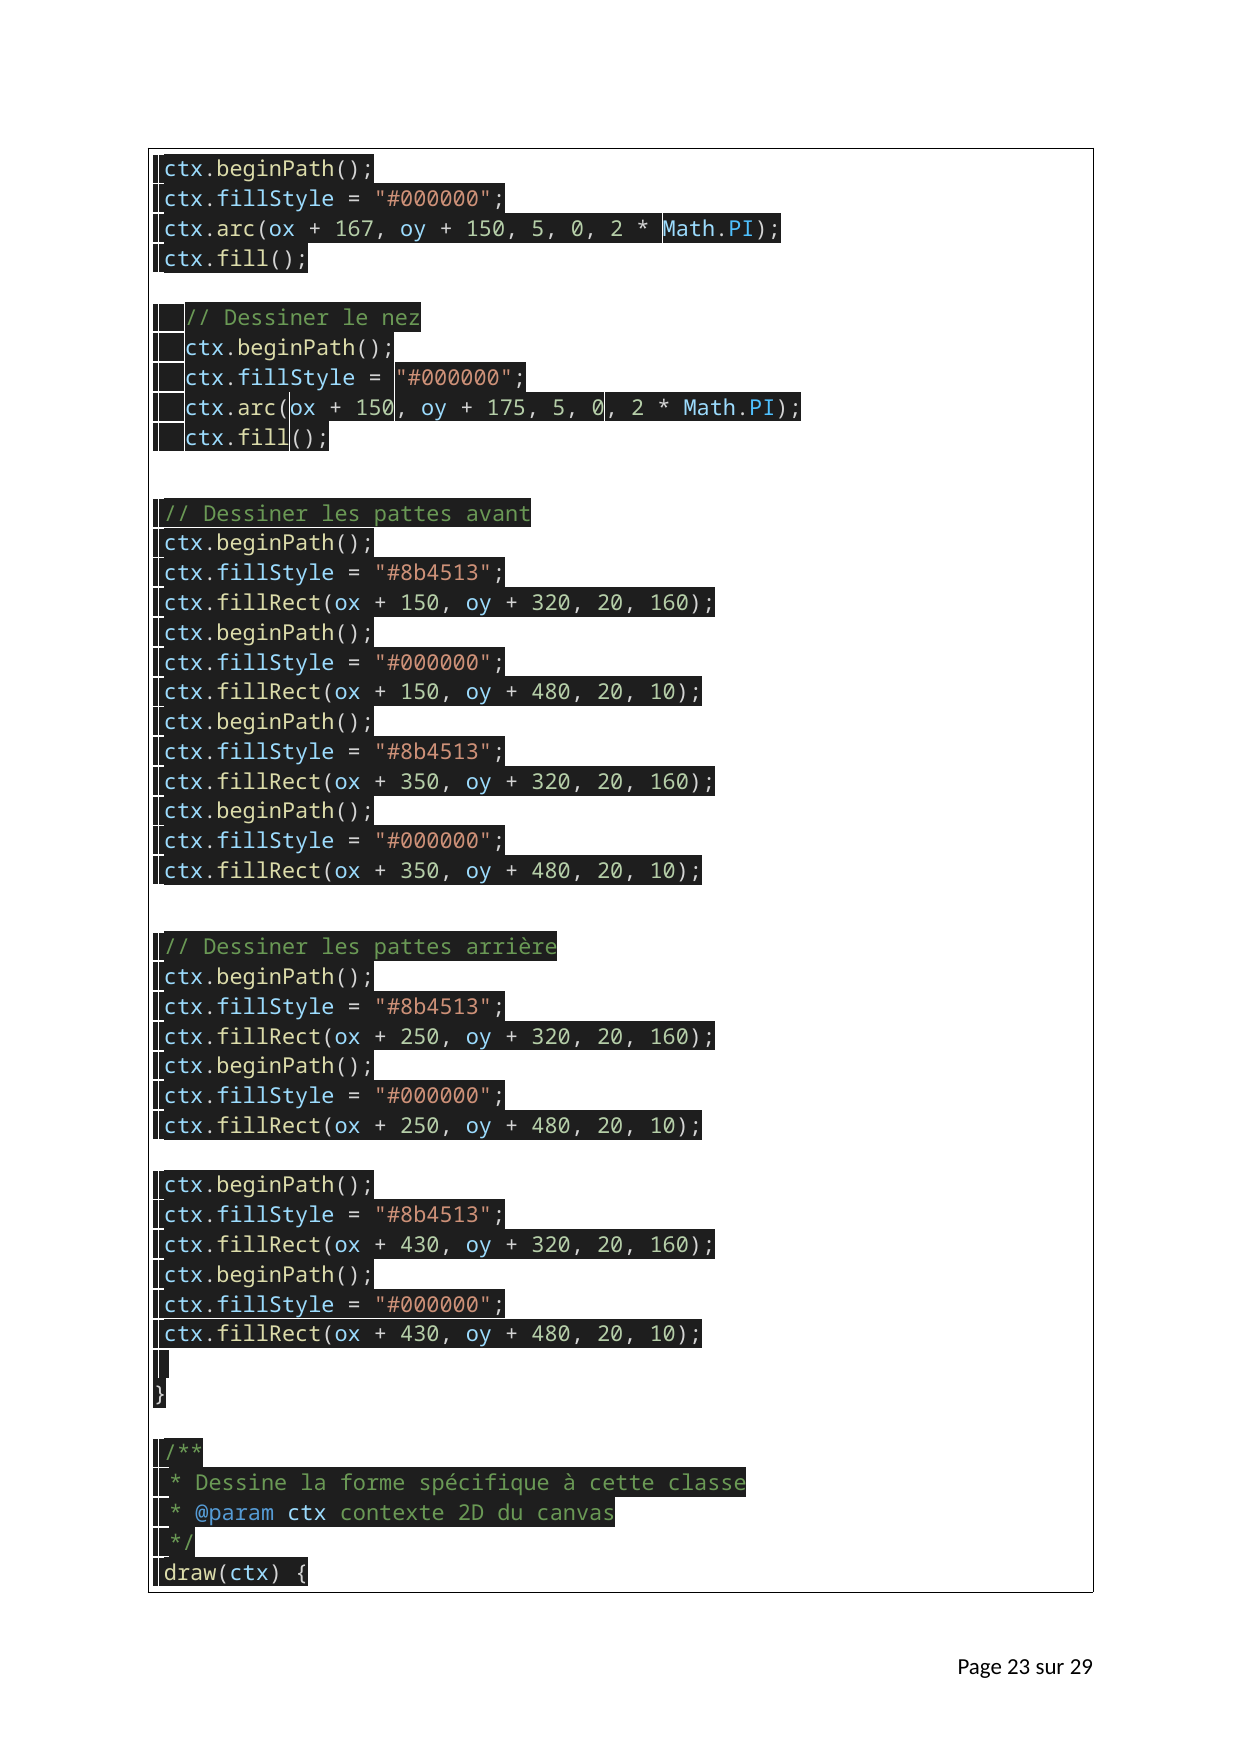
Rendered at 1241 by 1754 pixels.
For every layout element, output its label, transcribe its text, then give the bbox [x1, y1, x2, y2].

table_header ctx.beginPath(); ctx.fillStyle = "#000000"; ctx.arc(ox + 167, oy + 150, 5, 0, 2 * Math.PI); ctx.fill(); // Dessiner le nez ctx.beginPath(); ctx.fillStyle = "#000000"; ctx.arc(ox + 150, oy + 175, 5, 0, 2 * Math.PI); ctx.fill(); // Dessiner les pattes avant ctx.beginPath(); ctx.fillStyle = "#8b4513"; ctx.fillRect(ox + 150, oy + 320, 20, 160); ctx.beginPath(); ctx.fillStyle = "#000000"; ctx.fillRect(ox + 150, oy + 480, 20, 10); ctx.beginPath(); ctx.fillStyle = "#8b4513"; ctx.fillRect(ox + 350, oy + 320, 20, 160); ctx.beginPath(); ctx.fillStyle = "#000000"; ctx.fillRect(ox + 350, oy + 480, 20, 10); // Dessiner les pattes arrière ctx.beginPath(); ctx.fillStyle = "#8b4513"; ctx.fillRect(ox + 250, oy + 320, 20, 160); ctx.beginPath(); ctx.fillStyle = "#000000"; ctx.fillRect(ox + 250, oy + 480, 20, 10); ctx.beginPath(); ctx.fillStyle = "#8b4513"; ctx.fillRect(ox + 430, oy + 320, 20, 160); ctx.beginPath(); ctx.fillStyle = "#000000"; ctx.fillRect(ox + 430, oy + 480, 20, 10); } /** * Dessine la forme spécifique à cette classe * @param ctx contexte 2D du canvas */ draw(ctx) { [149, 149, 1093, 1592]
